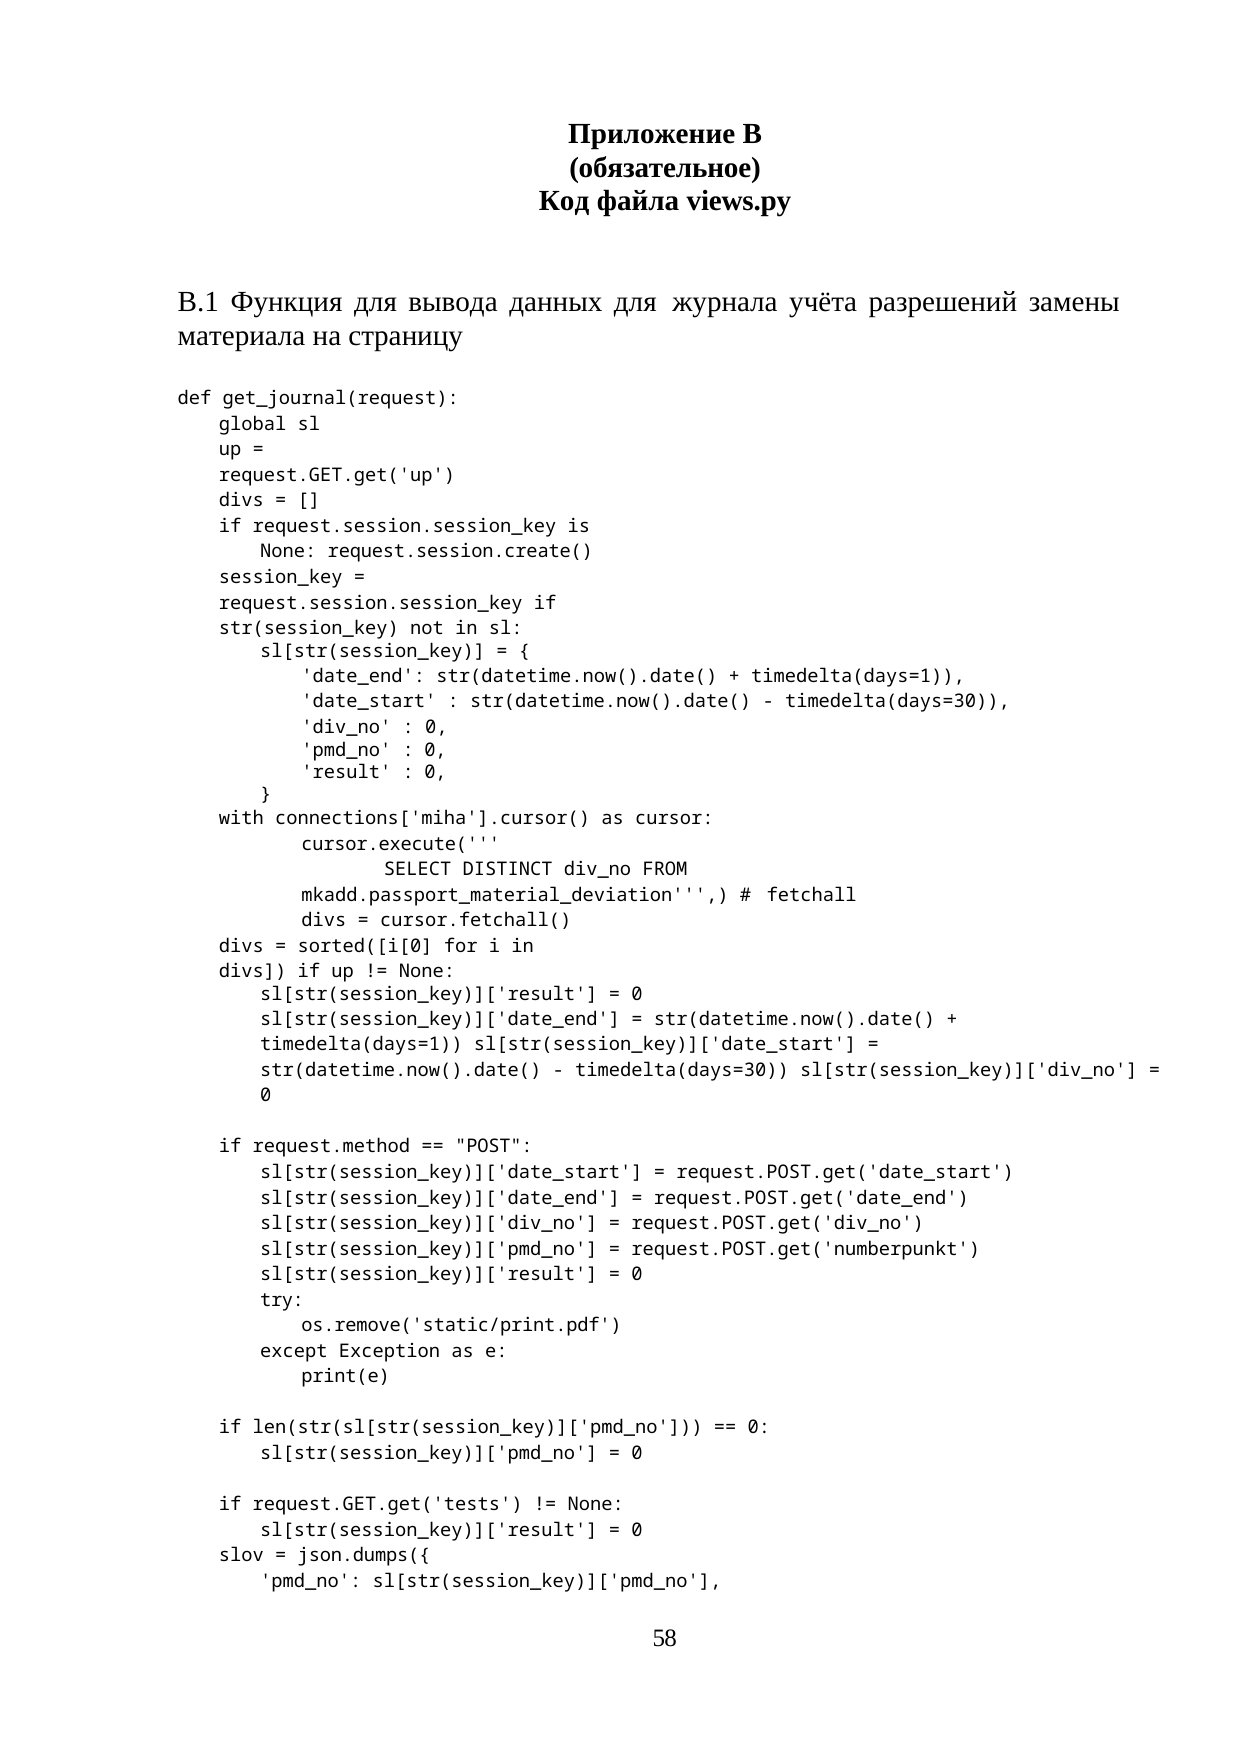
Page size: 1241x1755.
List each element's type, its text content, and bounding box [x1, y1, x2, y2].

text session_key = request.session.session_key if str(session_key) not in sl: [219, 563, 646, 640]
text SELECT DISTINCT div_no FROM mkadd.passport_material_deviation''',) # fetchall [301, 855, 1068, 906]
text up = request.GET.get('up') divs = [] [219, 436, 491, 512]
text if request.session.session_key is None: request.session.create() [219, 512, 646, 563]
text if request.GET.get('tests') != None: sl[str(session_key)]['result'] = 0 [219, 1490, 646, 1541]
text if len(str(sl[str(session_key)]['pmd_no'])) == 0: sl[str(session_key)]['pmd_no'] = 0 [219, 1414, 806, 1465]
text def get_journal(request): global sl [177, 384, 491, 436]
text } [260, 782, 1241, 804]
text if request.method == "POST": [219, 1133, 1241, 1158]
text sl[str(session_key)]['result'] = 0 [260, 983, 1241, 1005]
text 'pmd_no' : 0, [301, 739, 1241, 761]
text print(e) [301, 1363, 1241, 1388]
text sl[str(session_key)] = { [260, 640, 1241, 662]
text 'date_end': str(datetime.now().date() + timedelta(days=1)), 'date_start' : str(datetime.now().date() - timedelta(days=30)), 'div_no' : 0, [301, 662, 1027, 738]
text slov = json.dumps({ [219, 1542, 1241, 1567]
text sl[str(session_key)]['date_start'] = request.POST.get('date_start') sl[str(session_key)]['date_end'] = request.POST.get('date_end') sl[str(session_key)]['div_no'] = request.POST.get('div_no') sl[str(session_key)]['pmd_no'] = request.POST.get('numberpunkt') sl[str(session_key)]['result'] = 0 [260, 1158, 1027, 1286]
text Код файла views.py [118, 183, 1212, 217]
text 'result' : 0, [301, 761, 1241, 782]
text os.remove('static/print.pdf') except Exception as e: [260, 1312, 646, 1363]
text Приложение В (обязательное) [507, 116, 823, 183]
text divs = cursor.fetchall() divs = sorted([i[0] for i in divs]) if up != None: [219, 907, 581, 983]
text 'pmd_no': sl[str(session_key)]['pmd_no'], [260, 1567, 806, 1593]
text sl[str(session_key)]['date_end'] = str(datetime.now().date() + timedelta(days=1)) sl[str(session_key)]['date_start'] = str(datetime.now().date() - timedelta(days=30)) sl[str(session_key)]['div_no'] = 0 [260, 1005, 1167, 1107]
text try: [260, 1286, 1241, 1312]
text В.1 Функция для вывода данных для журнала учёта разрешений замены материала на страницу [177, 284, 1167, 351]
text with connections['miha'].cursor() as cursor: cursor.execute(''' [218, 804, 806, 855]
